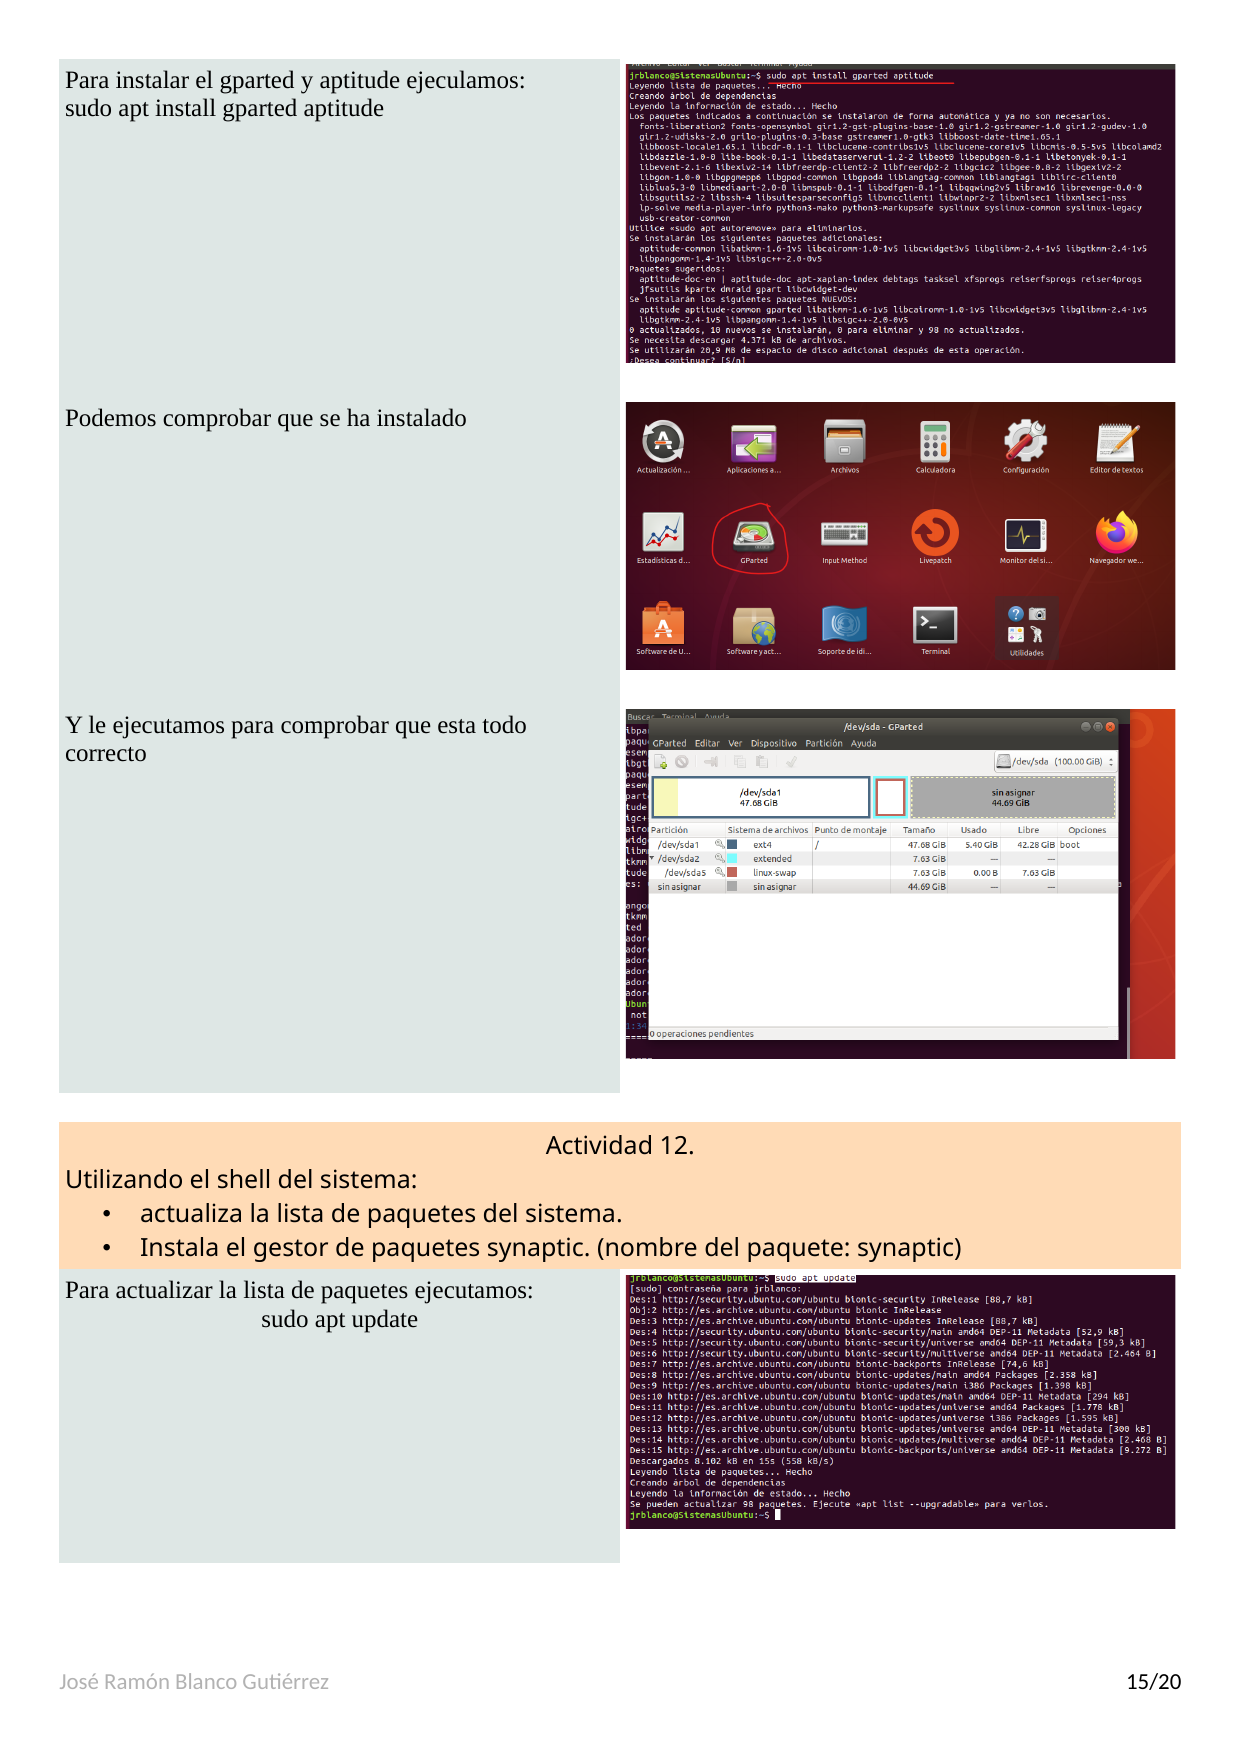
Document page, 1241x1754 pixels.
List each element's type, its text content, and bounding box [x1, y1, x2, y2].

table_cell Podemos comprobar que se ha instalado [59, 397, 620, 704]
picture [625, 402, 1176, 670]
table_cell Para instalar el gparted y aptitude ejeculamos: sudo apt install gparted aptitude [59, 59, 620, 397]
picture [625, 709, 1176, 1059]
table_cell [620, 397, 1181, 704]
table_header Actividad 12. Utilizando el shell del sistema: actualiza la lista de paquetes del sistema. Instala el gestor de paquetes synaptic. (nombre del paquete: synaptic) [59, 1122, 1181, 1269]
table_cell [620, 704, 1181, 1093]
picture [625, 1275, 1176, 1529]
table_cell [620, 1269, 1181, 1563]
table_cell Para actualizar la lista de paquetes ejecutamos: sudo apt update [59, 1269, 620, 1563]
picture [625, 64, 1176, 363]
table_cell Y le ejecutamos para comprobar que esta todo correcto [59, 704, 620, 1093]
table_cell [620, 59, 1181, 397]
